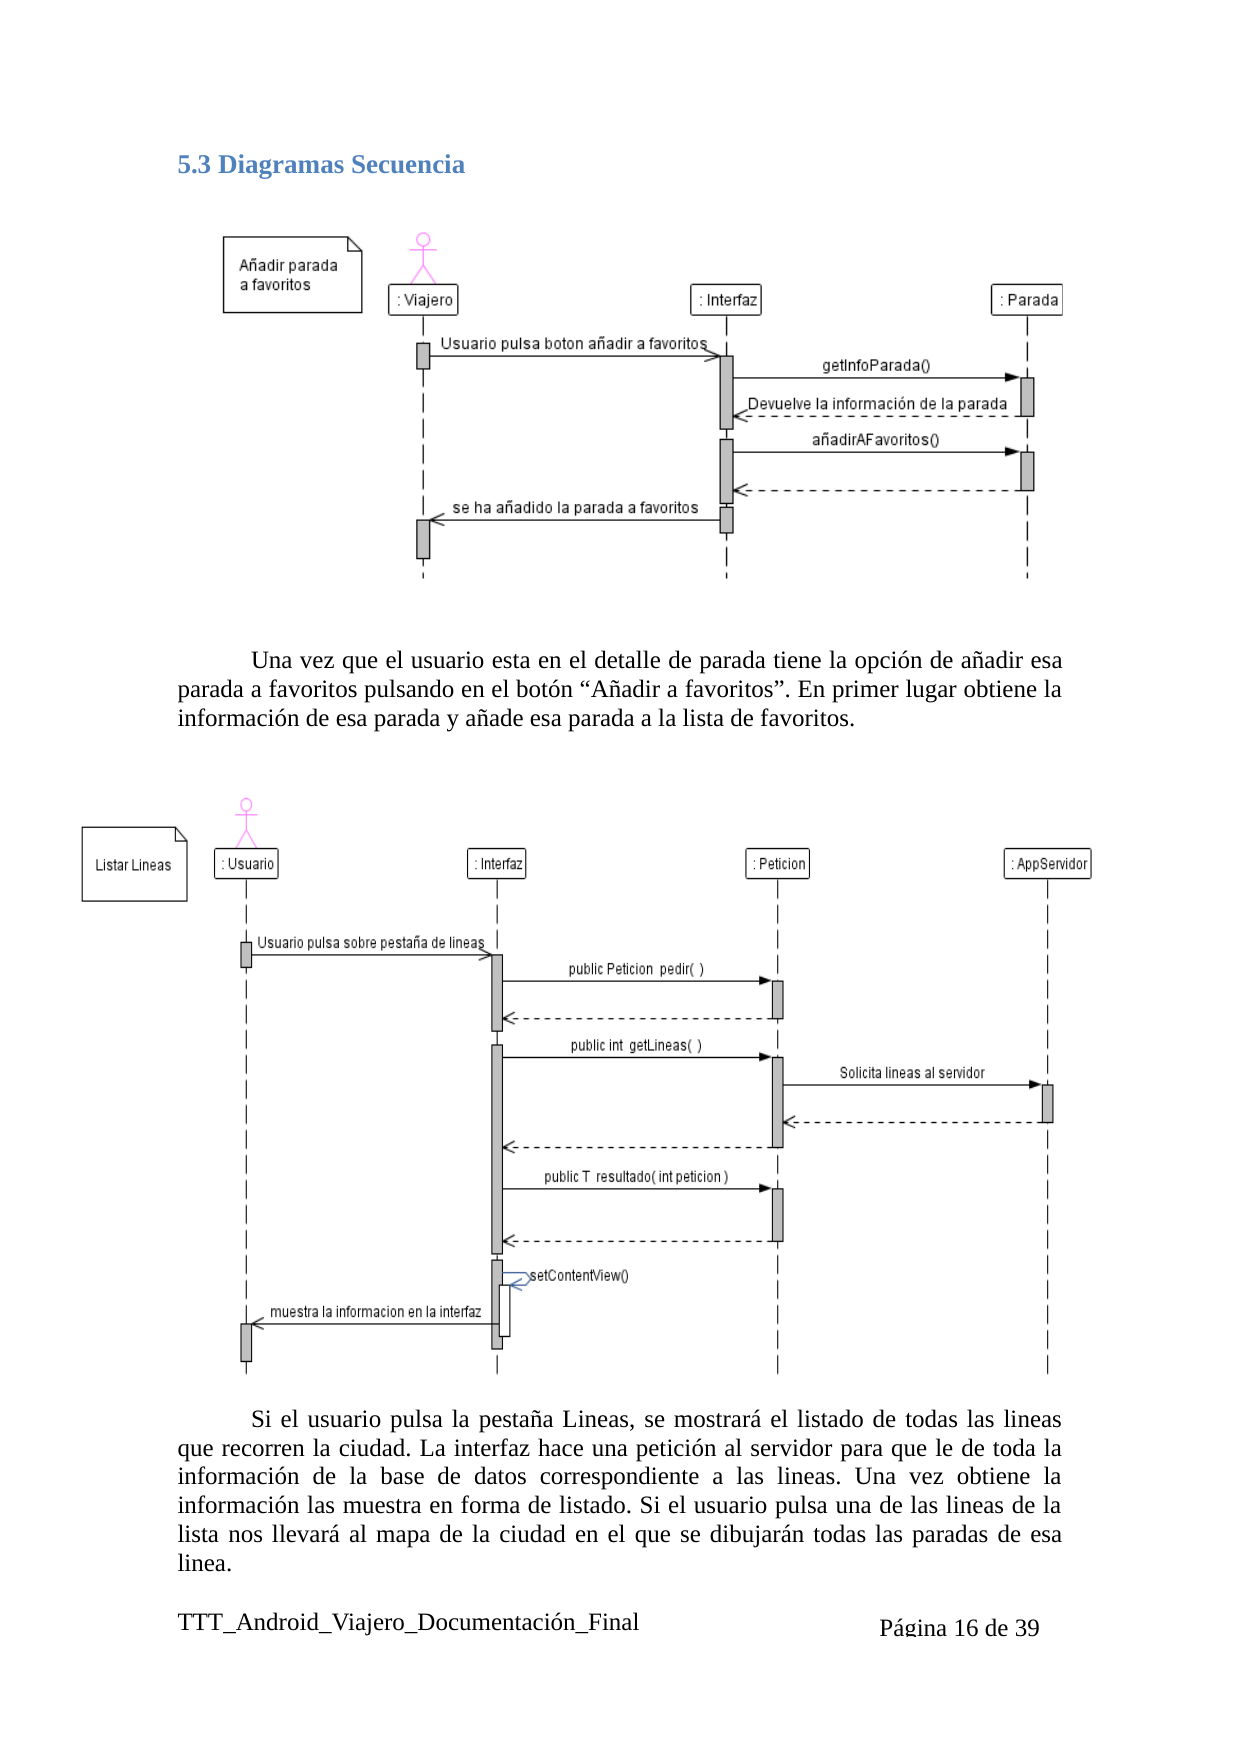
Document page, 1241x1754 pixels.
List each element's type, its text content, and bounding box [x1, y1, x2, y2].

text Una vez que el usuario esta en el detalle de parada tiene la opción de añadir esa parada a favoritos pulsando en el botón “Añadir a favoritos”. En primer lugar obtiene la información de esa parada y añade esa parada a la lista de favoritos. [177, 645, 1063, 732]
picture [69, 789, 1171, 1376]
text Si el usuario pulsa la pestaña Lineas, se mostrará el listado de todas las lineas que recorren la ciudad. La interfaz hace una petición al servidor para que le de toda la información de la base de datos correspondiente a las lineas. Una vez obtiene la información las muestra en forma de listado. Si el usuario pulsa una de las lineas de la lista nos llevará al mapa de la ciudad en el que se dibujarán todas las paradas de esa linea. [177, 1404, 1063, 1576]
subtitle 5.3 Diagramas Secuencia [177, 148, 1063, 179]
picture [177, 207, 1063, 617]
